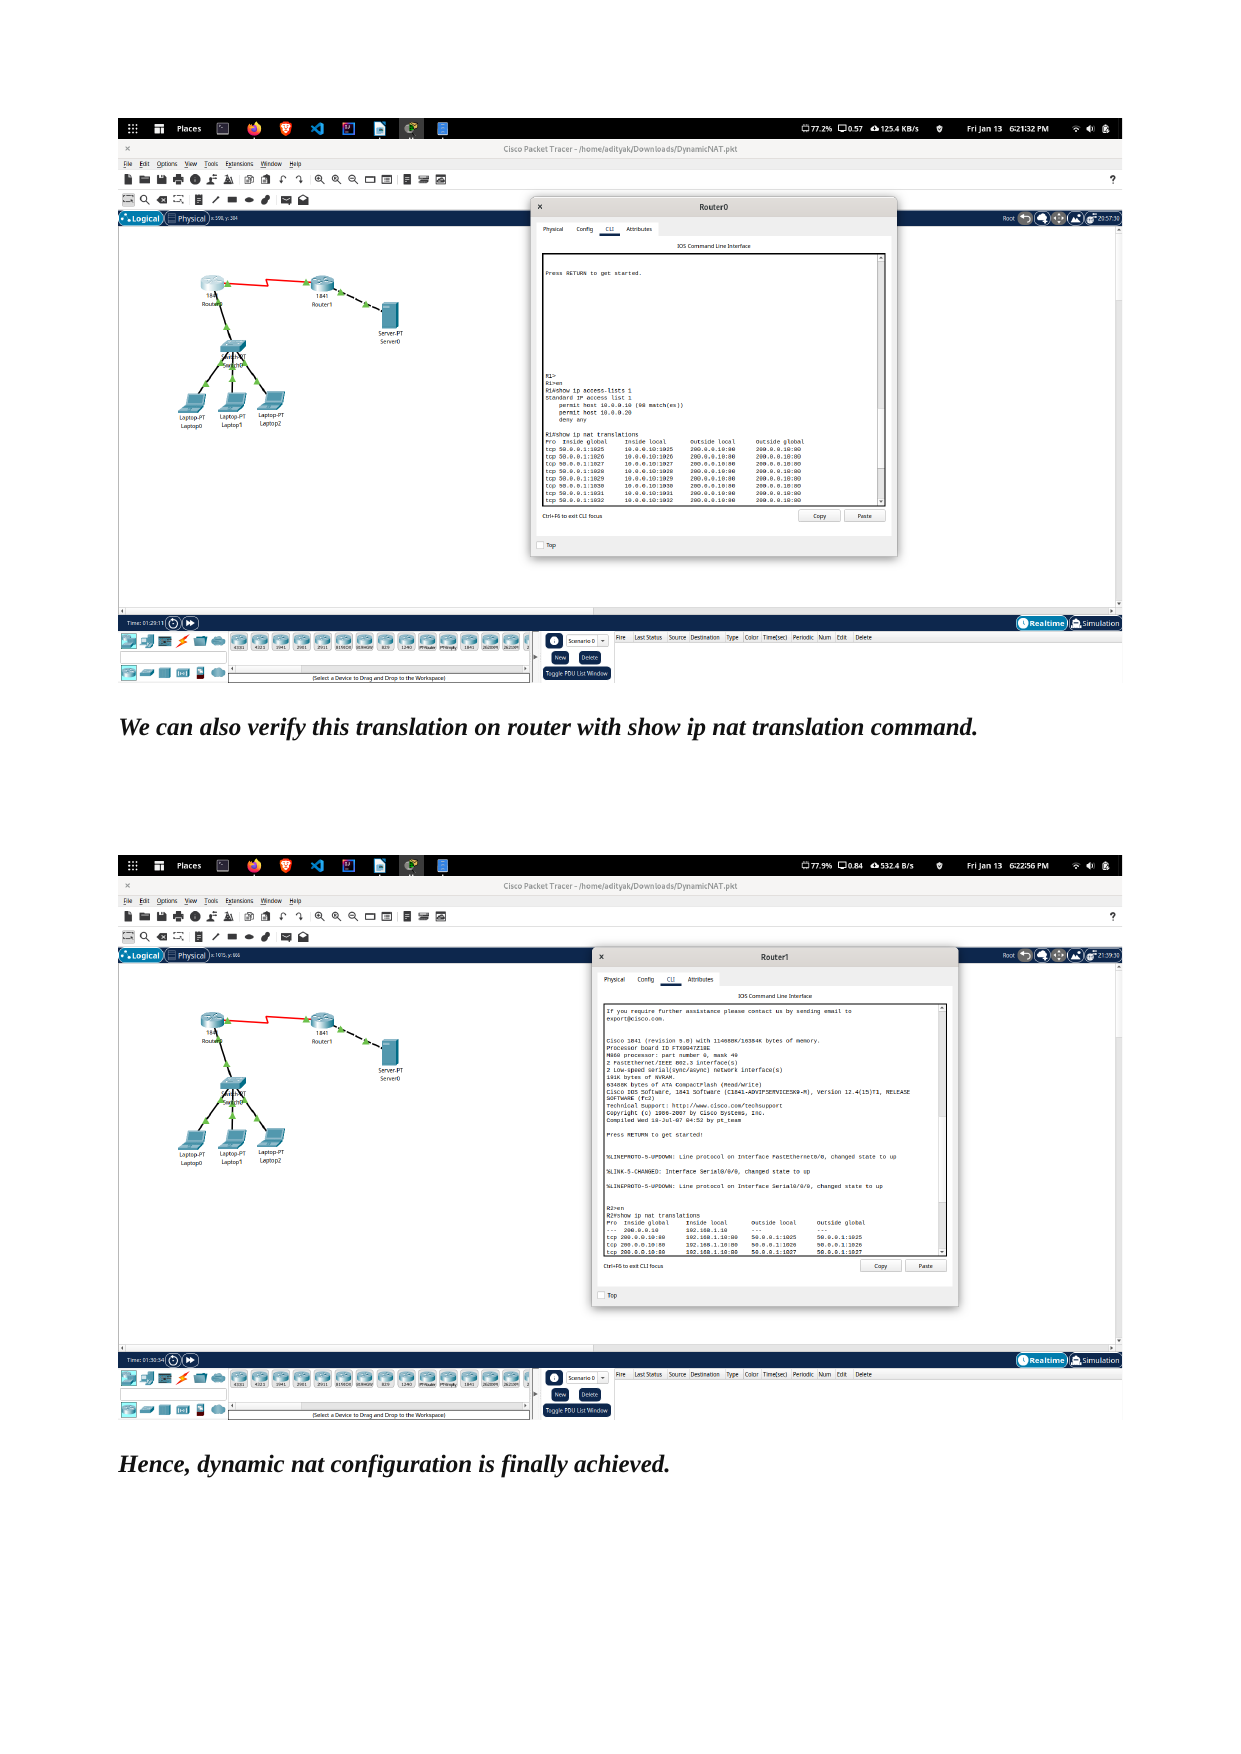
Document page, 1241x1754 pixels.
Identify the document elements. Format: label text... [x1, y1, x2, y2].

text Hence, dynamic nat configuration is finally achieved. [118, 1449, 1122, 1477]
picture [118, 855, 1123, 1420]
picture [118, 118, 1123, 683]
text We can also verify this translation on router with show ip nat translation command. [118, 712, 1122, 740]
